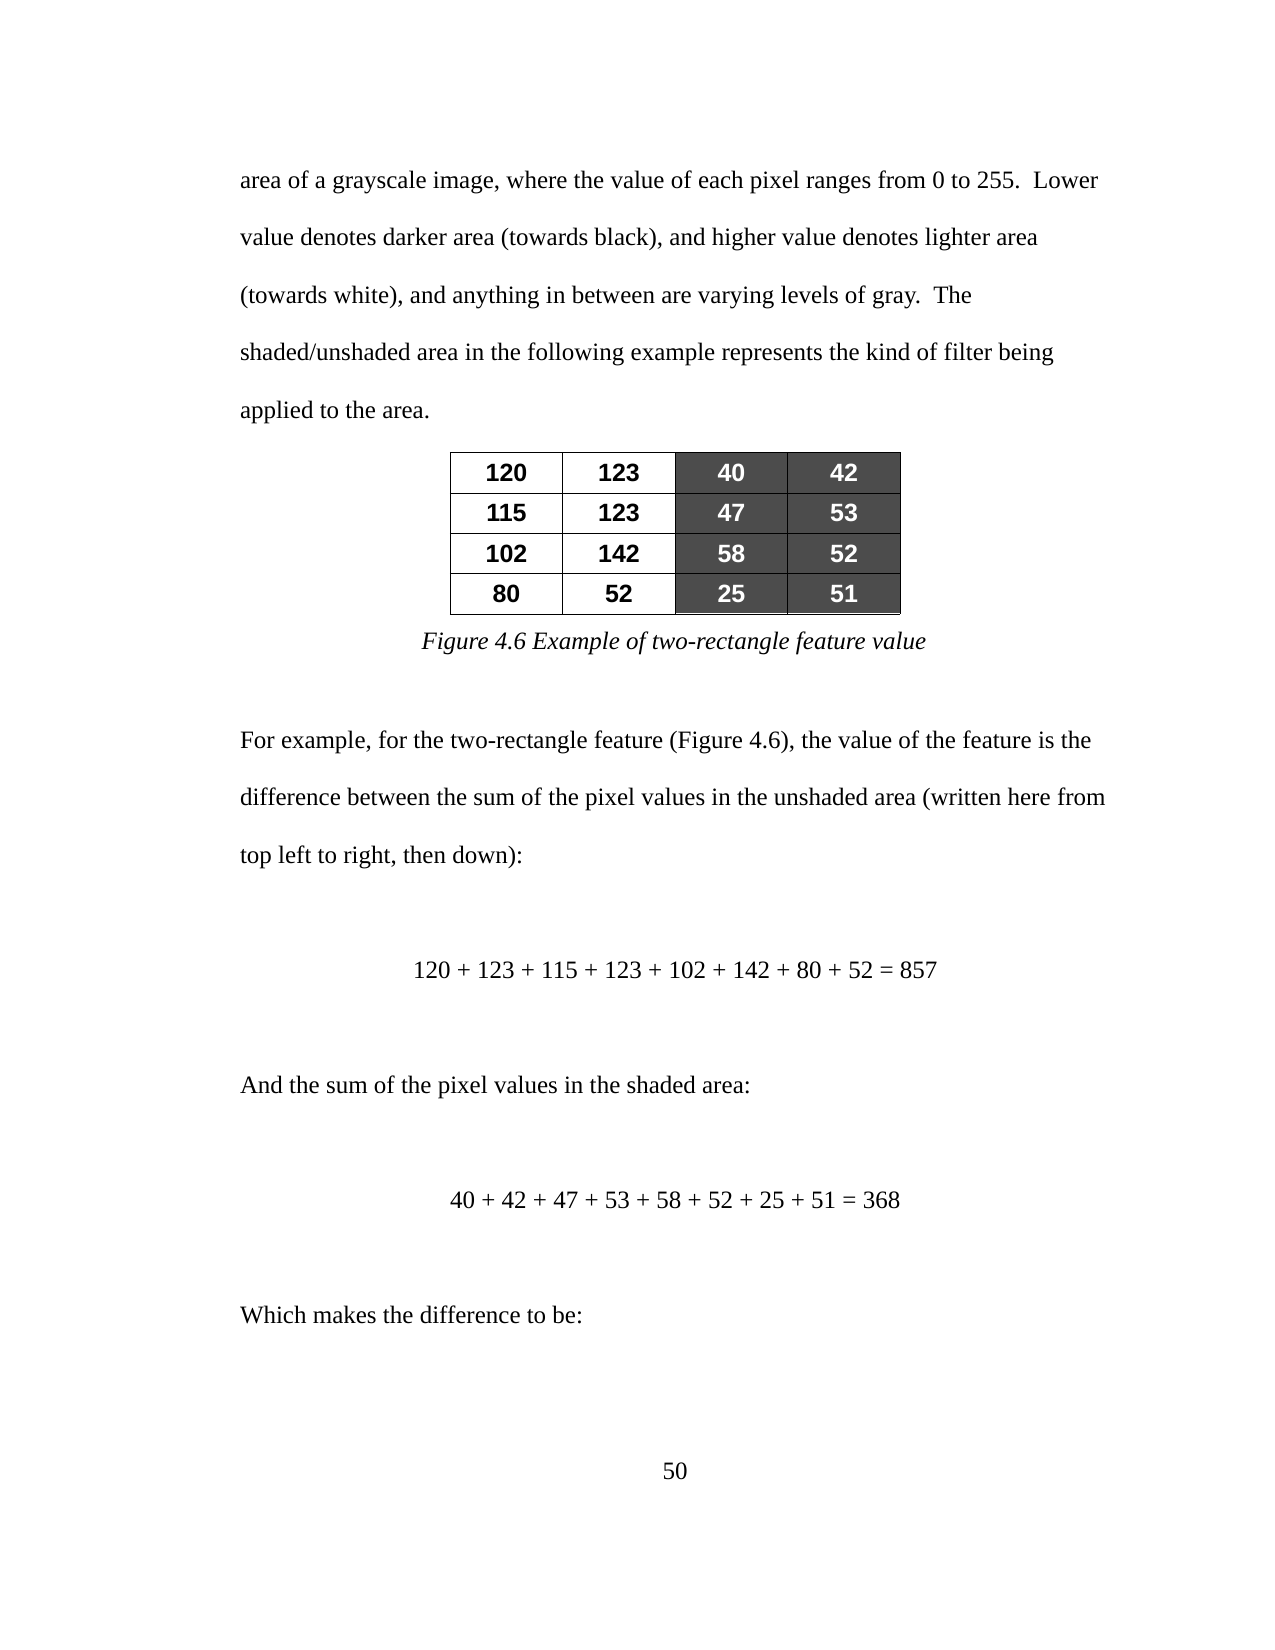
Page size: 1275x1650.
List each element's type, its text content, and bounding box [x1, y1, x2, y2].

table_cell 52 [788, 534, 900, 573]
table_cell 80 [451, 574, 562, 613]
table_cell 25 [676, 574, 787, 613]
table_cell 115 [451, 494, 562, 533]
text 40 + 42 + 47 + 53 + 58 + 52 + 25 + 51 = 368 [240, 1185, 1110, 1214]
table_header 42 [788, 453, 900, 493]
text 120 + 123 + 115 + 123 + 102 + 142 + 80 + 52 = 857 [240, 955, 1110, 984]
table_header 123 [563, 453, 675, 493]
text area of a grayscale image, where the value of each pixel ranges from 0 to 255. Lower value denotes darker area (towards black), and higher value denotes lighter area (towards white), and anything in between are varying levels of gray. The shaded/unshaded area in the following example represents the kind of filter being applied to the area. [240, 165, 1110, 423]
table_cell 102 [451, 534, 562, 573]
table_cell 51 [788, 574, 900, 613]
text And the sum of the pixel values in the shaded area: [240, 1070, 1110, 1099]
table_header 120 [451, 453, 562, 493]
text Which makes the difference to be: [240, 1300, 1110, 1329]
table_cell 142 [563, 534, 675, 573]
table_cell 52 [563, 574, 675, 613]
table_header 40 [676, 453, 787, 493]
table_cell 58 [676, 534, 787, 573]
table_cell 123 [563, 494, 675, 533]
table_cell 47 [676, 494, 787, 533]
text Figure 4.6 Example of two-rectangle feature value [240, 626, 1110, 655]
text For example, for the two-rectangle feature (Figure 4.6), the value of the feature is the difference between the sum of the pixel values in the unshaded area (written here from top left to right, then down): [240, 725, 1110, 869]
table_cell 53 [788, 494, 900, 533]
